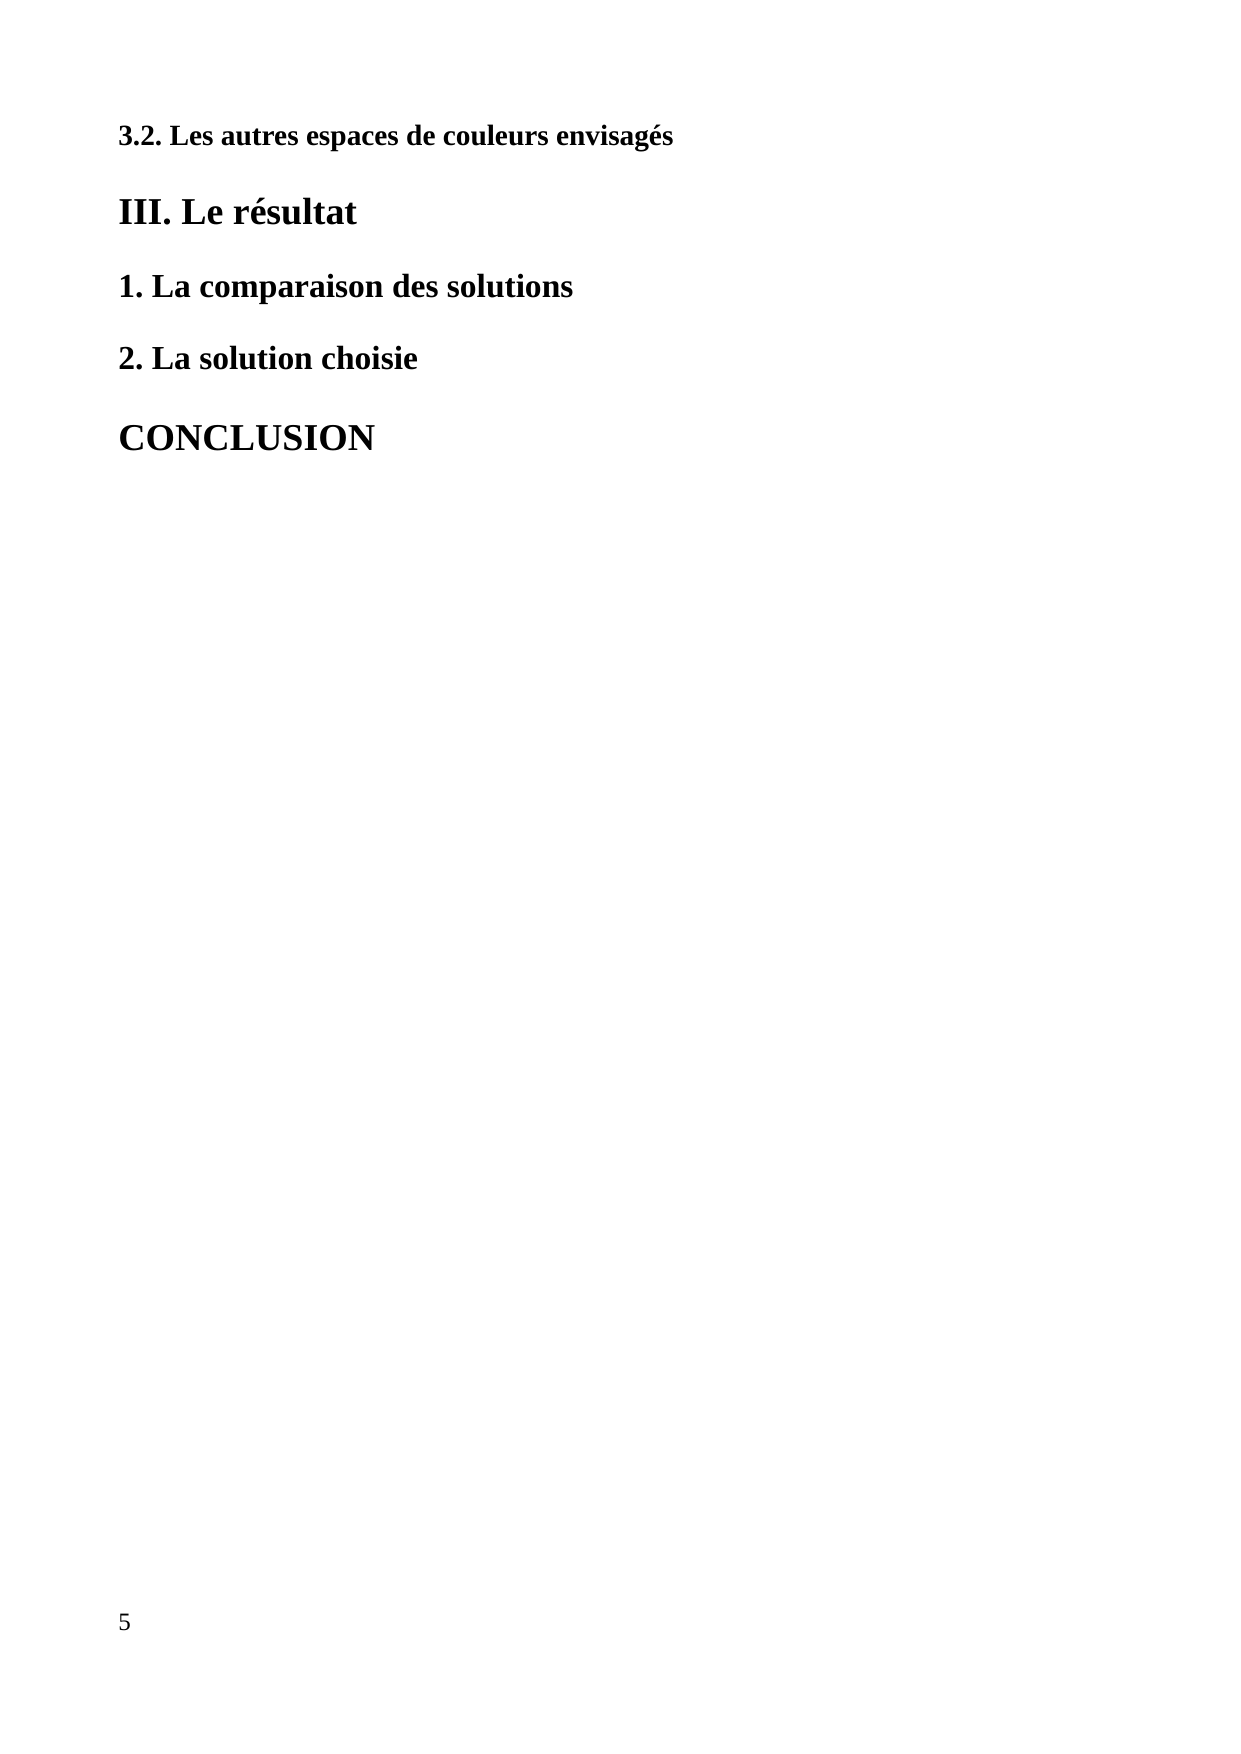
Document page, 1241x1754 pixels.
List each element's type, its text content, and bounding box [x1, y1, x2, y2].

subtitle 1. La comparaison des solutions [118, 266, 1122, 305]
subtitle 3.2. Les autres espaces de couleurs envisagés [118, 118, 1122, 152]
subtitle 2. La solution choisie [118, 338, 1122, 377]
subtitle CONCLUSION [118, 414, 1122, 458]
subtitle III. Le résultat [118, 189, 1122, 233]
